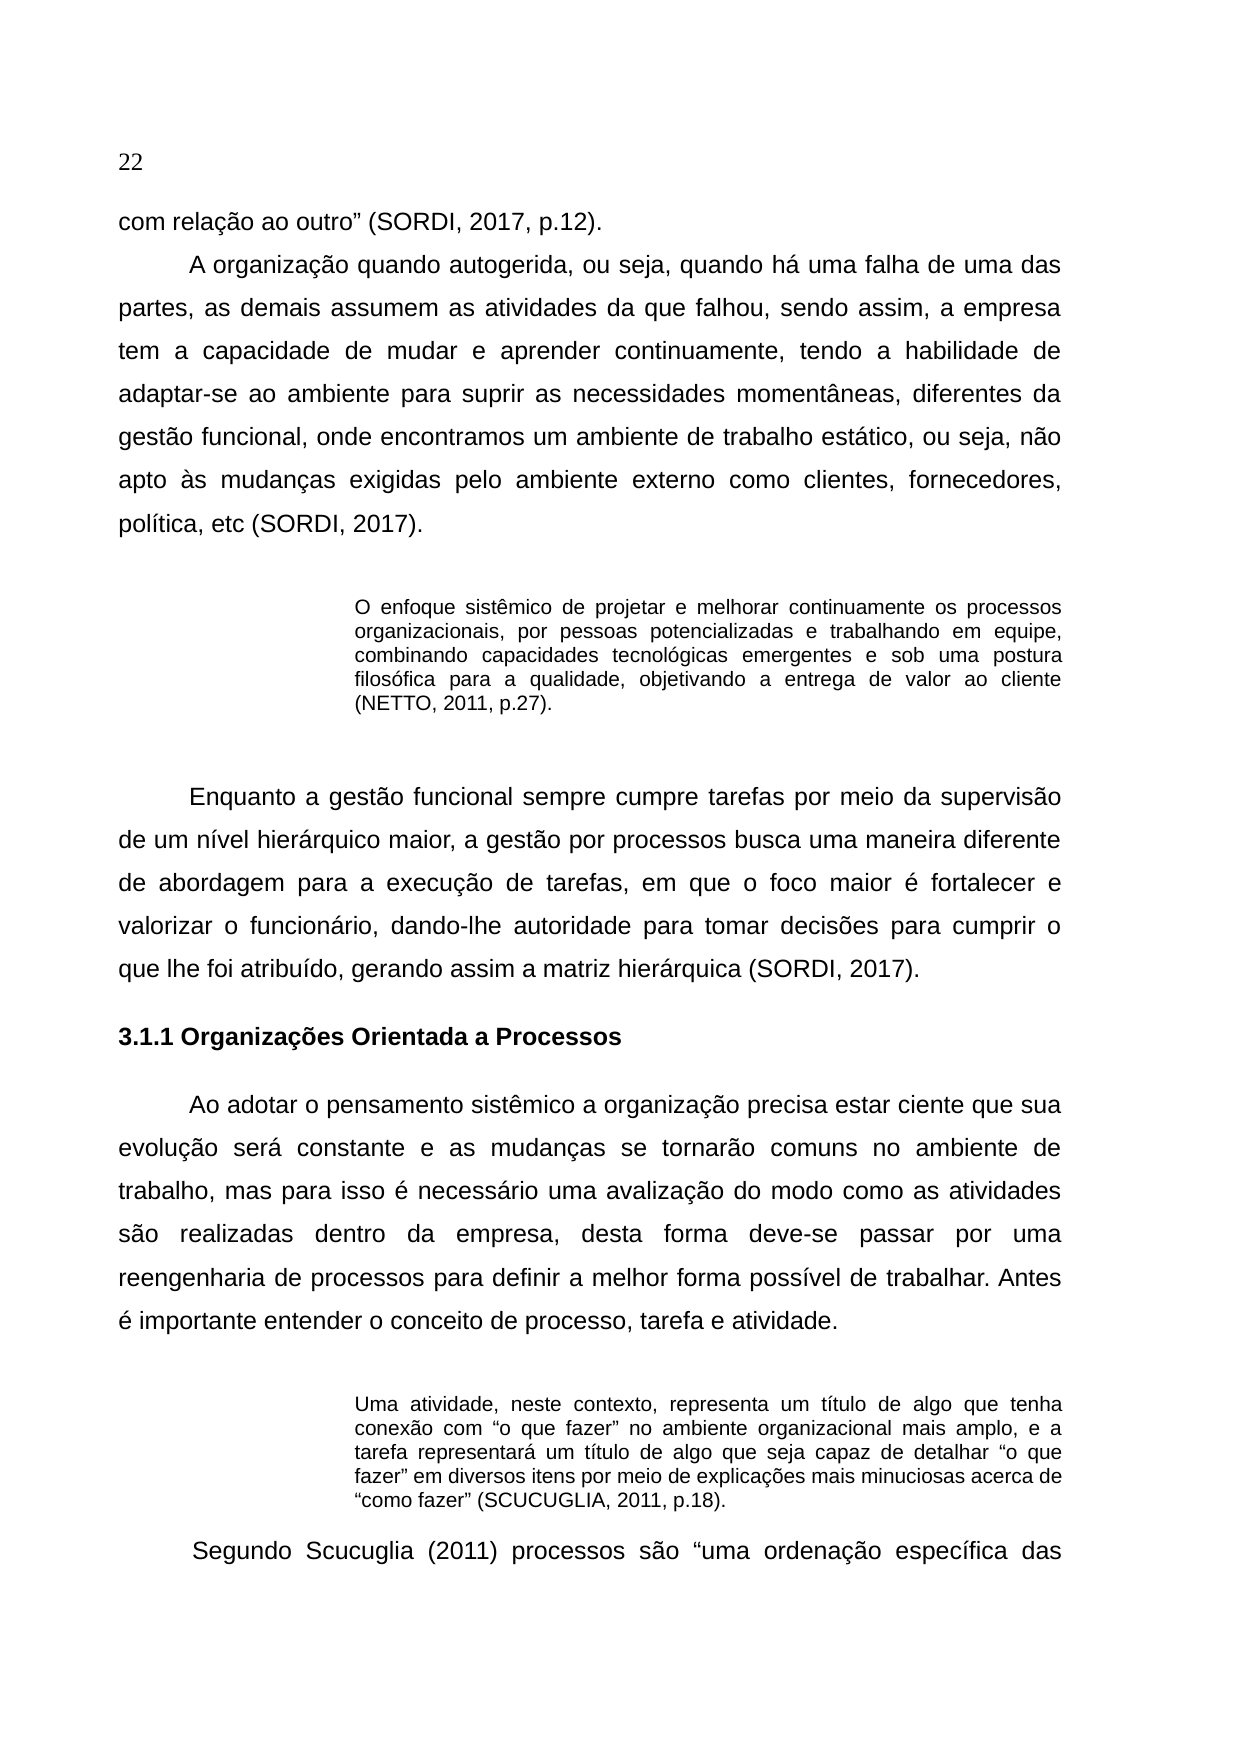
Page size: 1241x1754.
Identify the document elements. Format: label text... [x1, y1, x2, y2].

text Uma atividade, neste contexto, representa um título de algo que tenha conexão com “o que fazer” no ambiente organizacional mais amplo, e a tarefa representará um título de algo que seja capaz de detalhar “o que fazer” em diversos itens por meio de explicações mais minuciosas acerca de “como fazer” (SCUCUGLIA, 2011, p.18). [354, 1392, 1063, 1512]
text A organização quando autogerida, ou seja, quando há uma falha de uma das partes, as demais assumem as atividades da que falhou, sendo assim, a empresa tem a capacidade de mudar e aprender continuamente, tendo a habilidade de adaptar-se ao ambiente para suprir as necessidades momentâneas, diferentes da gestão funcional, onde encontramos um ambiente de trabalho estático, ou seja, não apto às mudanças exigidas pelo ambiente externo como clientes, fornecedores, política, etc (SORDI, 2017). [118, 250, 1063, 537]
text O enfoque sistêmico de projetar e melhorar continuamente os processos organizacionais, por pessoas potencializadas e trabalhando em equipe, combinando capacidades tecnológicas emergentes e sob uma postura filosófica para a qualidade, objetivando a entrega de valor ao cliente (NETTO, 2011, p.27). [354, 595, 1063, 714]
text Ao adotar o pensamento sistêmico a organização precisa estar ciente que sua evolução será constante e as mudanças se tornarão comuns no ambiente de trabalho, mas para isso é necessário uma avalização do modo como as atividades são realizadas dentro da empresa, desta forma deve-se passar por uma reengenharia de processos para definir a melhor forma possível de trabalhar. Antes é importante entender o conceito de processo, tarefa e atividade. [118, 1090, 1063, 1334]
text Enquanto a gestão funcional sempre cumpre tarefas por meio da supervisão de um nível hierárquico maior, a gestão por processos busca uma maneira diferente de abordagem para a execução de tarefas, em que o foco maior é fortalecer e valorizar o funcionário, dando-lhe autoridade para tomar decisões para cumprir o que lhe foi atribuído, gerando assim a matriz hierárquica (SORDI, 2017). [118, 782, 1063, 983]
text com relação ao outro” (SORDI, 2017, p.12). [118, 207, 1063, 235]
text Segundo Scucuglia (2011) processos são “uma ordenação específica das [118, 1536, 1063, 1564]
subtitle 3.1.1 Organizações Orientada a Processos [118, 1022, 1063, 1051]
